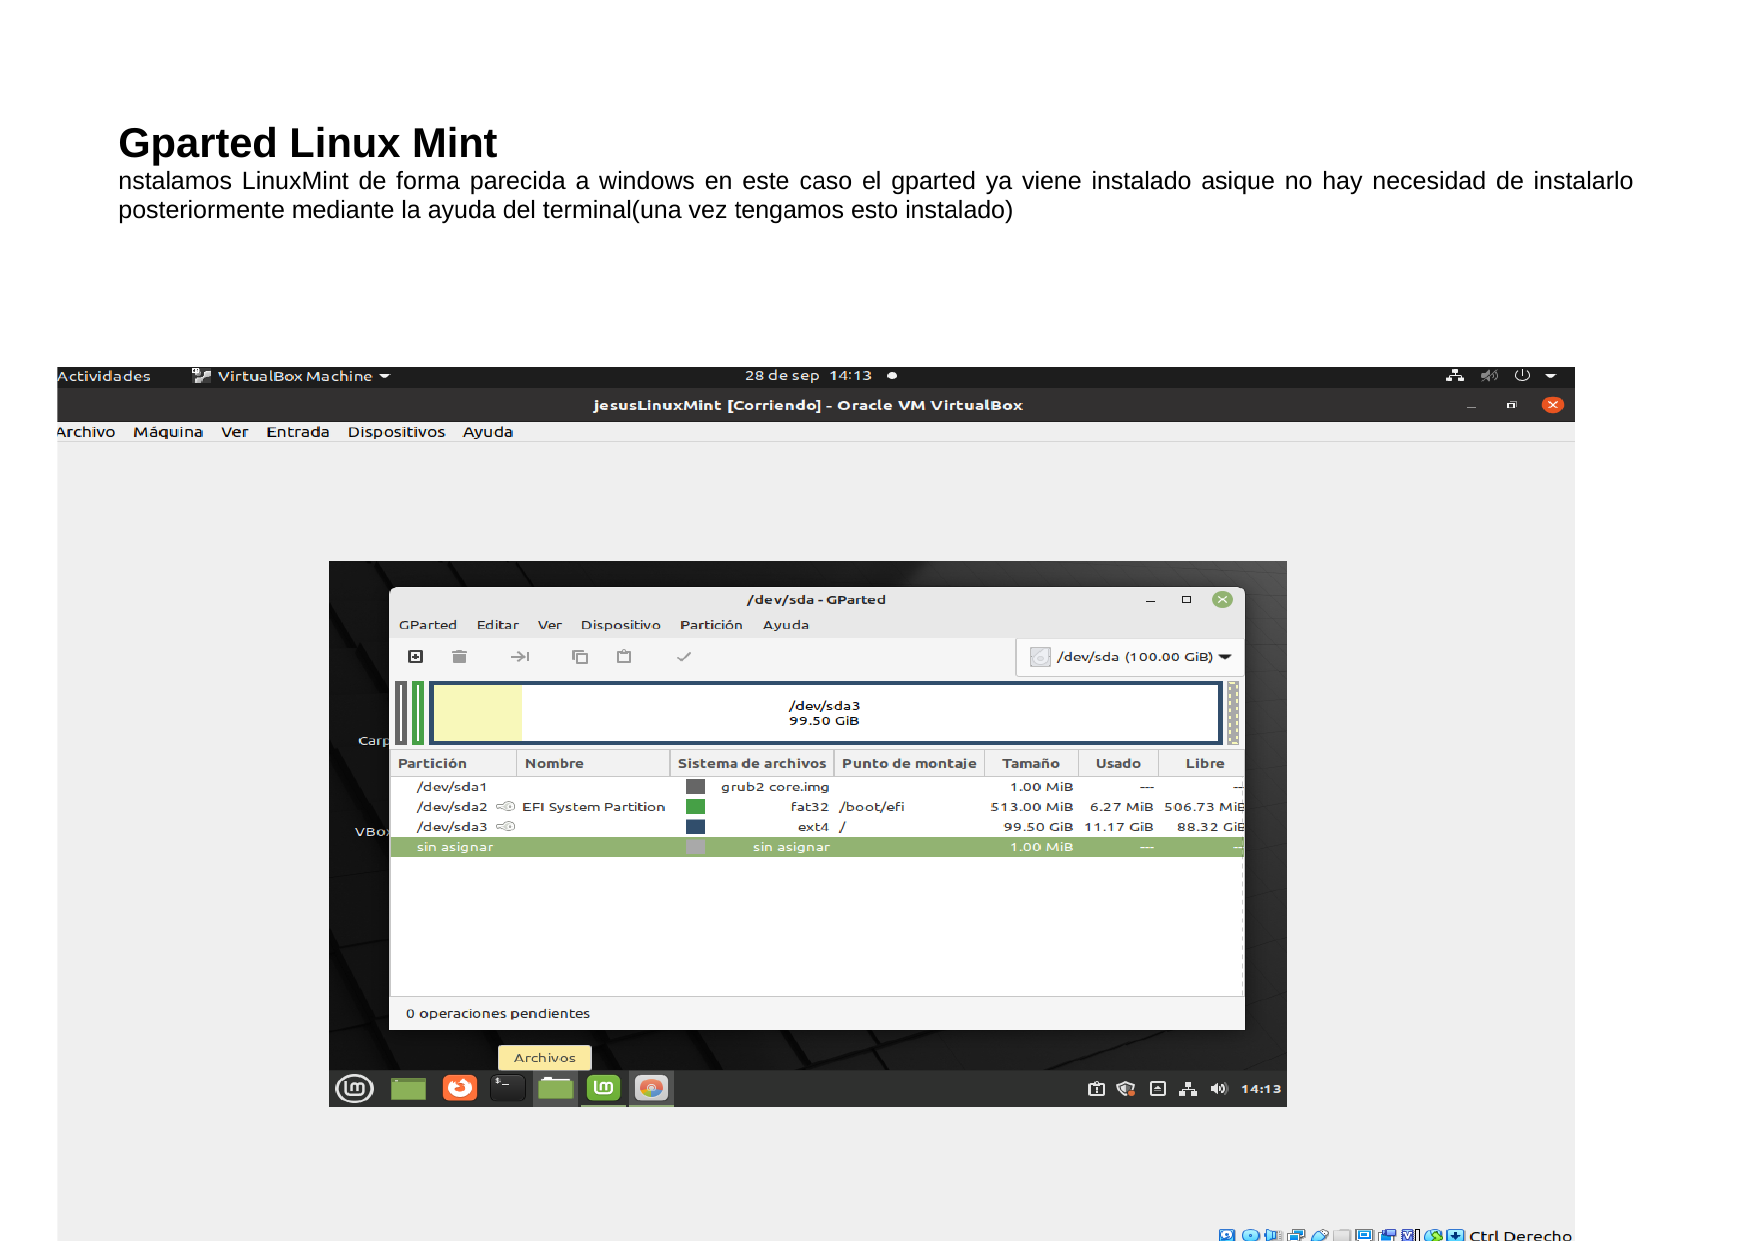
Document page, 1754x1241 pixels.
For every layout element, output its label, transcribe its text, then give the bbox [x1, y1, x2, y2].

picture [57, 367, 1575, 1241]
text Gparted Linux Mint [118, 118, 1636, 166]
text nstalamos LinuxMint de forma parecida a windows en este caso el gparted ya viene instalado asique no hay necesidad de instalarlo posteriormente mediante la ayuda del terminal(una vez tengamos esto instalado) [118, 166, 1636, 223]
